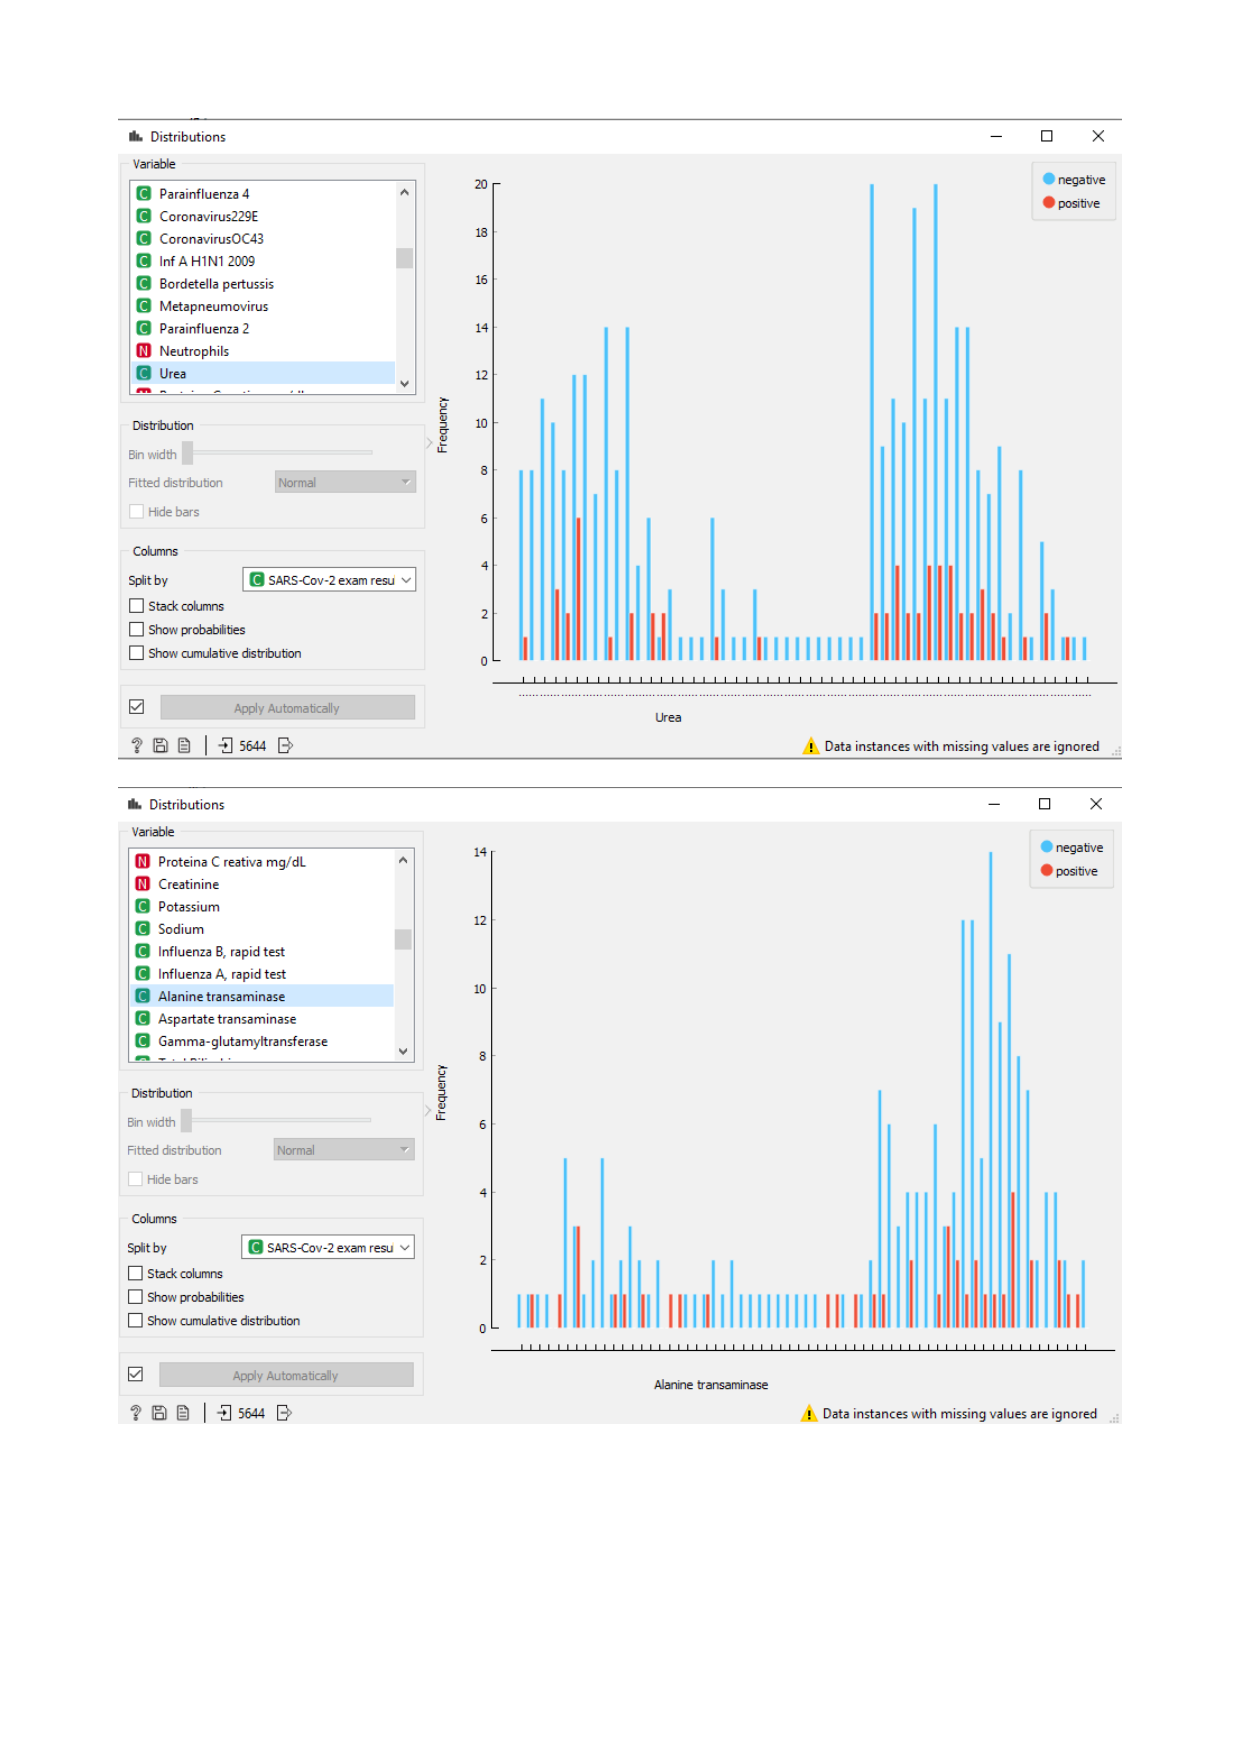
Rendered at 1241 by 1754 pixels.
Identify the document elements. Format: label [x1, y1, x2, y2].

picture [118, 118, 1122, 760]
picture [118, 787, 1122, 1424]
